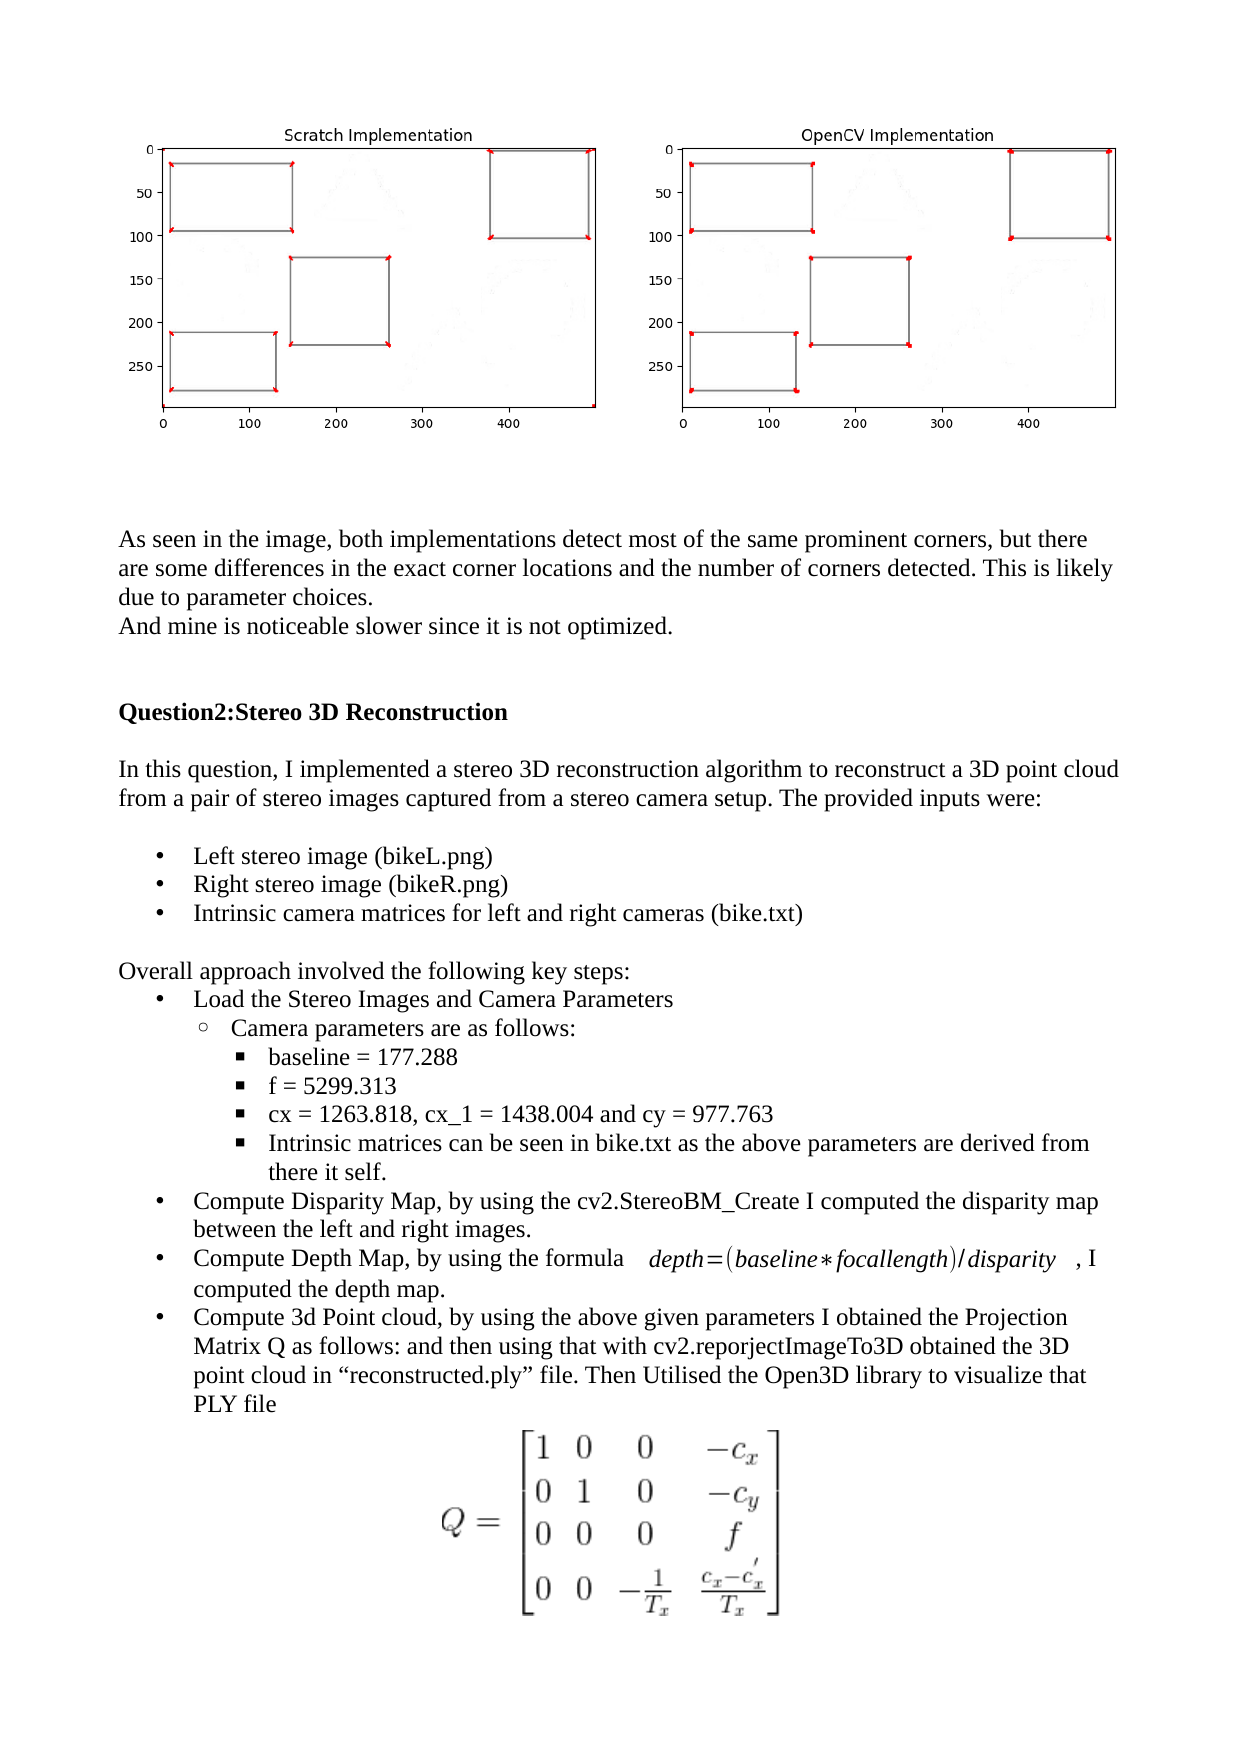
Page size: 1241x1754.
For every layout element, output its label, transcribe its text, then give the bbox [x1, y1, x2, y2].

text Question2:Stereo 3D Reconstruction [118, 697, 1122, 726]
list f = 5299.313 [231, 1071, 1122, 1099]
text And mine is noticeable slower since it is not optimized. [118, 611, 1122, 639]
text In this question, I implemented a stereo 3D reconstruction algorithm to reconstruct a 3D point cloud from a pair of stereo images captured from a stereo camera setup. The provided inputs were: [118, 754, 1122, 812]
list Intrinsic camera matrices for left and right cameras (bike.txt) [156, 898, 1122, 927]
list Compute Disparity Map, by using the cv2.StereoBM_Create I computed the disparity map between the left and right images. [156, 1186, 1122, 1243]
list Camera parameters are as follows: [193, 1013, 1122, 1042]
text Overall approach involved the following key steps: [118, 956, 1122, 984]
list Load the Stereo Images and Camera Parameters [156, 984, 1122, 1013]
list Left stereo image (bikeL.png) [156, 841, 1122, 869]
list Right stereo image (bikeR.png) [156, 869, 1122, 898]
picture [118, 118, 1123, 439]
text As seen in the image, both implementations detect most of the same prominent corners, but there are some differences in the exact corner locations and the number of corners detected. This is likely due to parameter choices. [118, 524, 1122, 611]
list Compute Depth Map, by using the formula , I computed the depth map. [156, 1243, 1122, 1302]
picture [442, 1430, 780, 1616]
list baseline = 177.288 [231, 1042, 1122, 1071]
list Compute 3d Point cloud, by using the above given parameters I obtained the Projection Matrix Q as follows: and then using that with cv2.reporjectImageTo3D obtained the 3D point cloud in “reconstructed.ply” file. Then Utilised the Open3D library to visualize that PLY file [156, 1302, 1122, 1417]
list Intrinsic matrices can be seen in bike.txt as the above parameters are derived from there it self. [231, 1128, 1122, 1186]
list cx = 1263.818, cx_1 = 1438.004 and cy = 977.763 [231, 1099, 1122, 1128]
